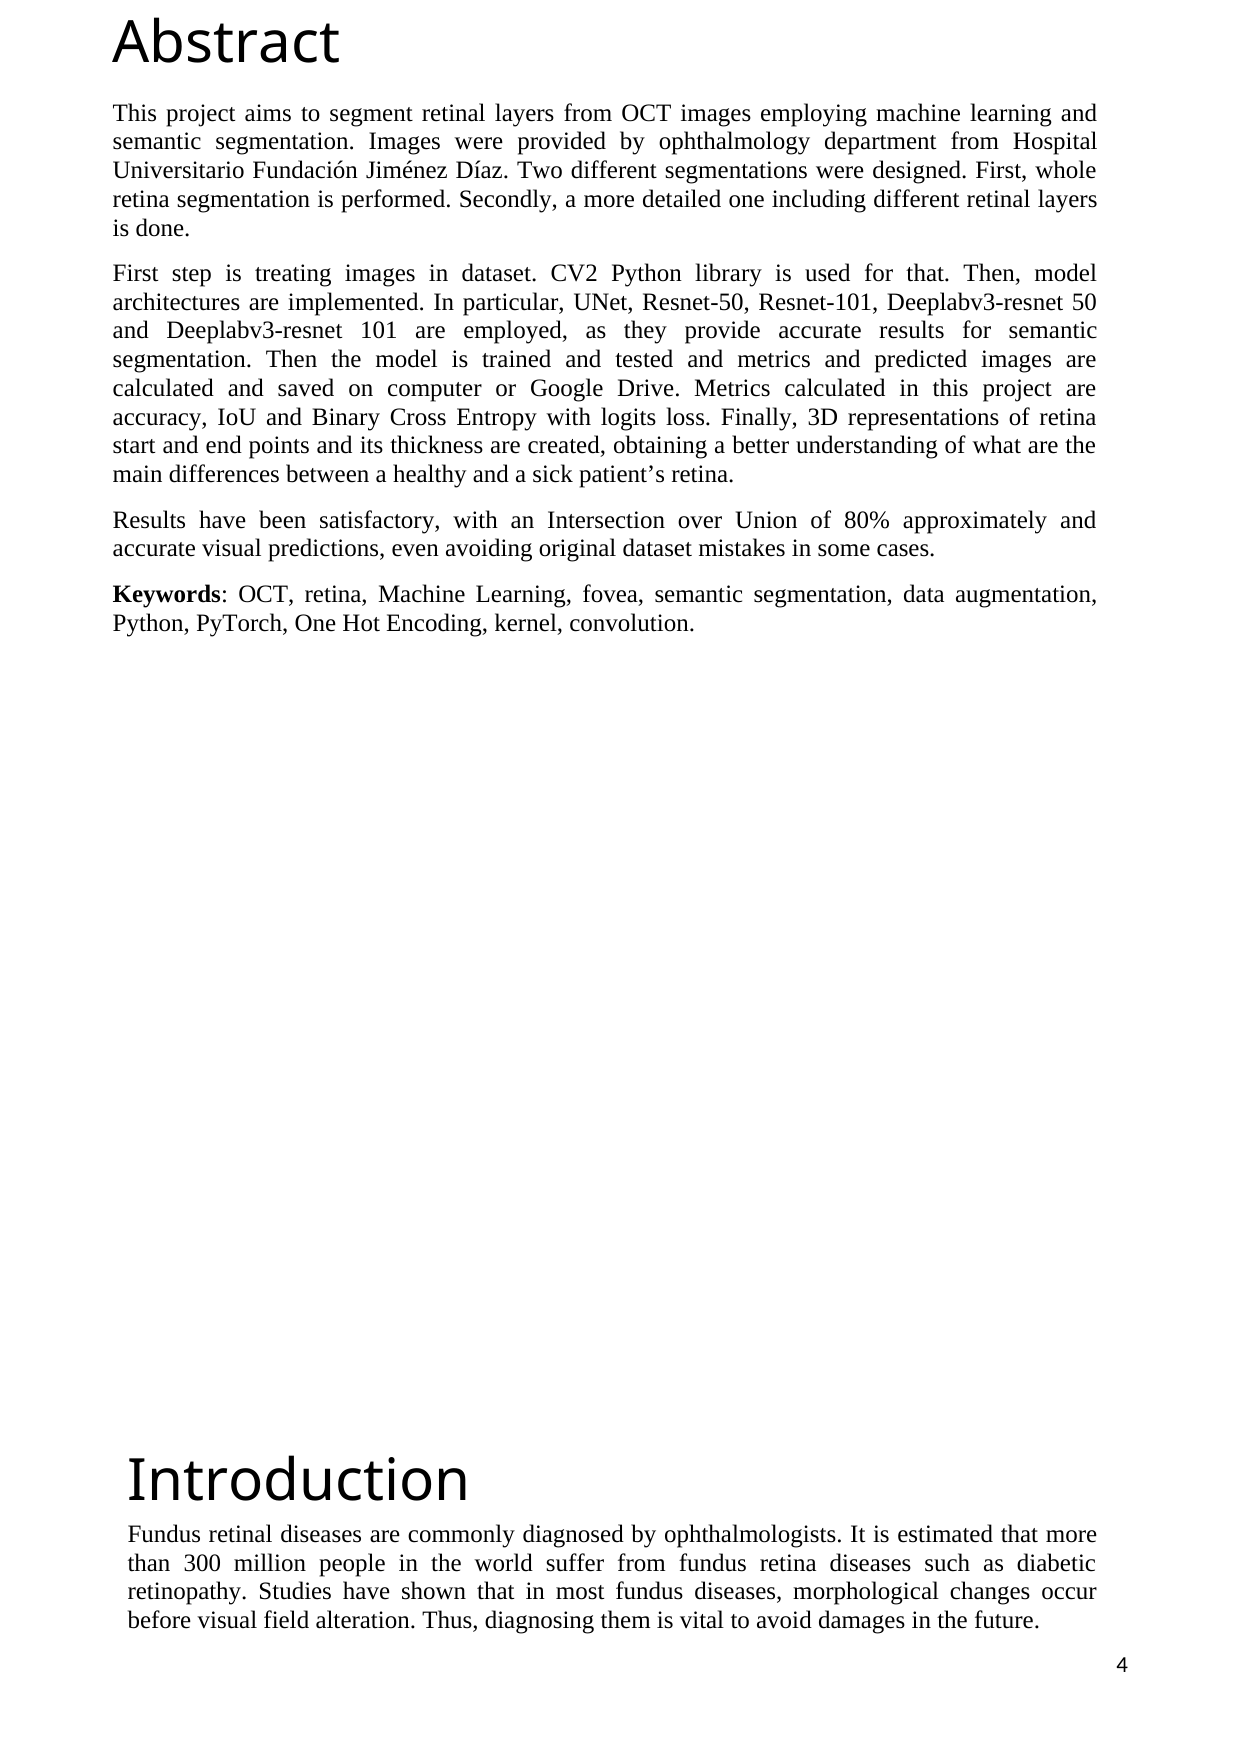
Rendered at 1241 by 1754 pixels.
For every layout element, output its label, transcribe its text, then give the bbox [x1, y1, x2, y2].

text Fundus retinal diseases are commonly diagnosed by ophthalmologists. It is estimated that more than 300 million people in the world suffer from fundus retina diseases such as diabetic retinopathy. Studies have shown that in most fundus diseases, morphological changes occur before visual field alteration. Thus, diagnosing them is vital to avoid damages in the future. [127, 1519, 1098, 1634]
text Results have been satisfactory, with an Intersection over Union of 80% approximately and accurate visual predictions, even avoiding original dataset mistakes in some cases. [112, 505, 1098, 562]
text First step is treating images in dataset. CV2 Python library is used for that. Then, model architectures are implemented. In particular, UNet, Resnet-50, Resnet-101, Deeplabv3-resnet 50 and Deeplabv3-resnet 101 are employed, as they provide accurate results for semantic segmentation. Then the model is trained and tested and metrics and predicted images are calculated and saved on computer or Google Drive. Metrics calculated in this project are accuracy, IoU and Binary Cross Entropy with logits loss. Finally, 3D representations of retina start and end points and its thickness are created, obtaining a better understanding of what are the main differences between a healthy and a sick patient’s retina. [112, 258, 1098, 488]
text Keywords: OCT, retina, Machine Learning, fovea, semantic segmentation, data augmentation, Python, PyTorch, One Hot Encoding, kernel, convolution. [112, 579, 1098, 636]
text Abstract [112, 0, 1128, 79]
subtitle Introduction [127, 1438, 1098, 1517]
text This project aims to segment retinal layers from OCT images employing machine learning and semantic segmentation. Images were provided by ophthalmology department from Hospital Universitario Fundación Jiménez Díaz. Two different segmentations were designed. First, whole retina segmentation is performed. Secondly, a more detailed one including different retinal layers is done. [112, 98, 1098, 241]
